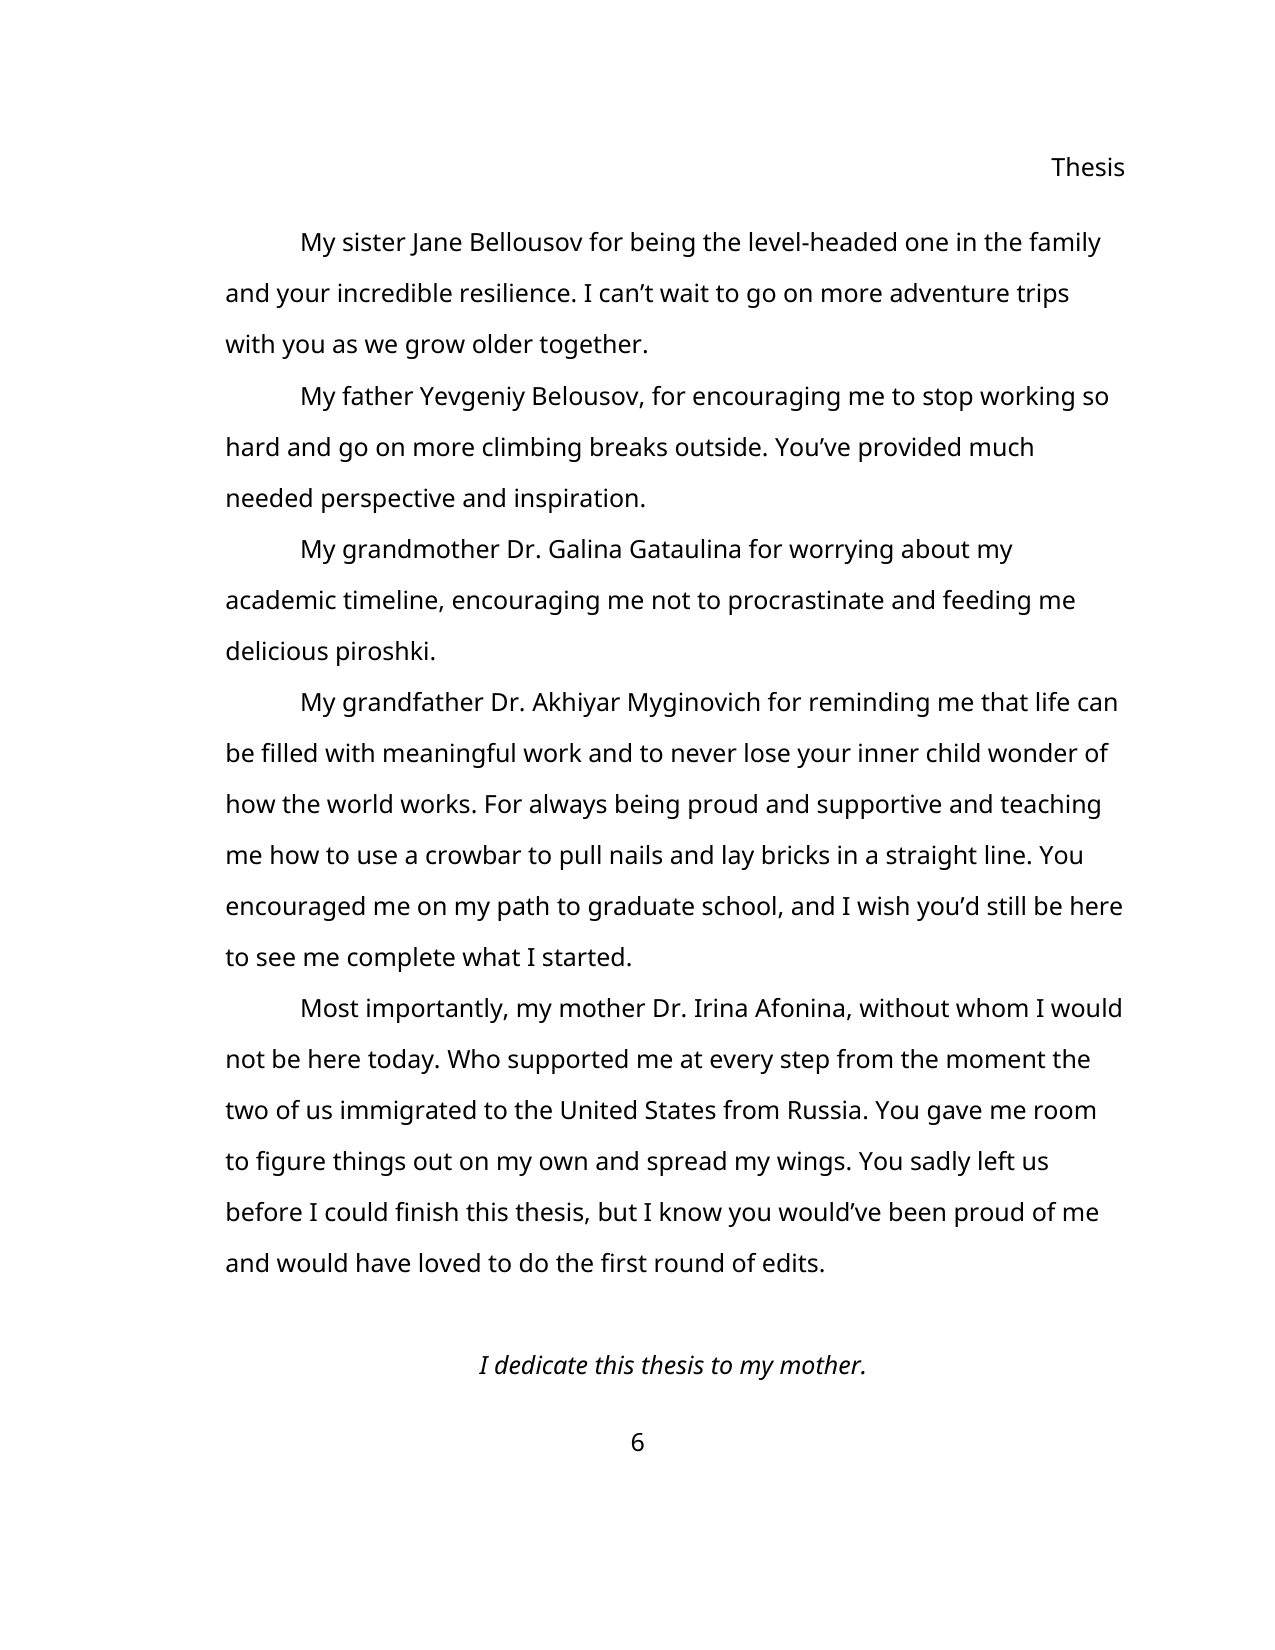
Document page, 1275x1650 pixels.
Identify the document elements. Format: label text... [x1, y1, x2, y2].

text My grandmother Dr. Galina Gataulina for worrying about my academic timeline, encouraging me not to procrastinate and feeding me delicious piroshki. [224, 531, 1125, 667]
text My sister Jane Bellousov for being the level-headed one in the family and your incredible resilience. I can’t wait to go on more adventure trips with you as we grow older together. [224, 225, 1125, 361]
text I dedicate this thesis to my mother. [224, 1348, 1125, 1382]
text Most importantly, my mother Dr. Irina Afonina, without whom I would not be here today. Who supported me at every step from the moment the two of us immigrated to the United States from Russia. You gave me room to figure things out on my own and spread my wings. You sadly left us before I could finish this thesis, but I know you would’ve been proud of me and would have loved to do the first round of edits. [224, 991, 1125, 1280]
text My father Yevgeniy Belousov, for encouraging me to stop working so hard and go on more climbing breaks outside. You’ve provided much needed perspective and inspiration. [224, 378, 1125, 514]
text My grandfather Dr. Akhiyar Myginovich for reminding me that life can be filled with meaningful work and to never lose your inner child wonder of how the world works. For always being proud and supportive and teaching me how to use a crowbar to pull nails and lay bricks in a straight line. You encouraged me on my path to graduate school, and I wish you’d still be here to see me complete what I started. [224, 684, 1125, 974]
